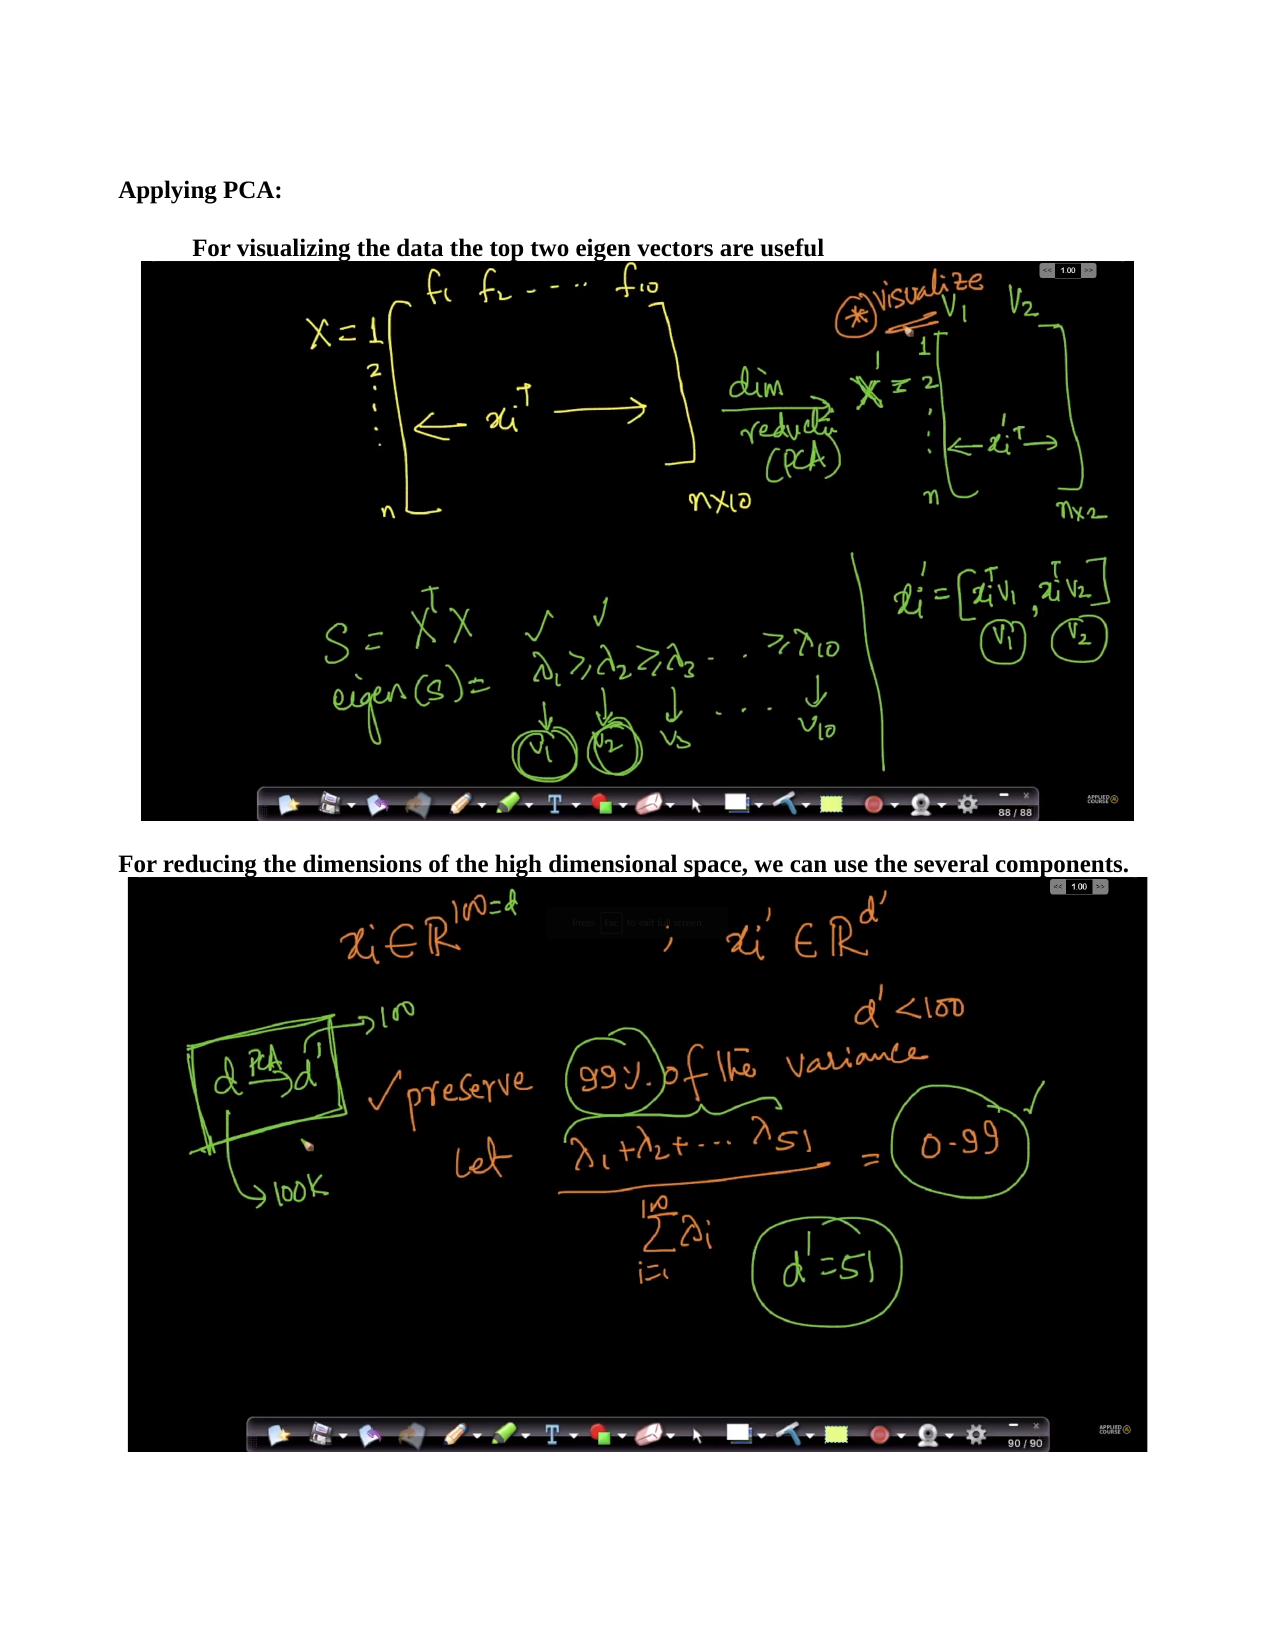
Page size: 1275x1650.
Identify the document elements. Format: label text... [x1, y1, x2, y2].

text For reducing the dimensions of the high dimensional space, we can use the several components. [118, 849, 1157, 878]
text Applying PCA: [118, 176, 1157, 204]
text For visualizing the data the top two eigen vectors are useful [118, 233, 1157, 262]
picture [127, 877, 1148, 1452]
picture [141, 261, 1134, 821]
